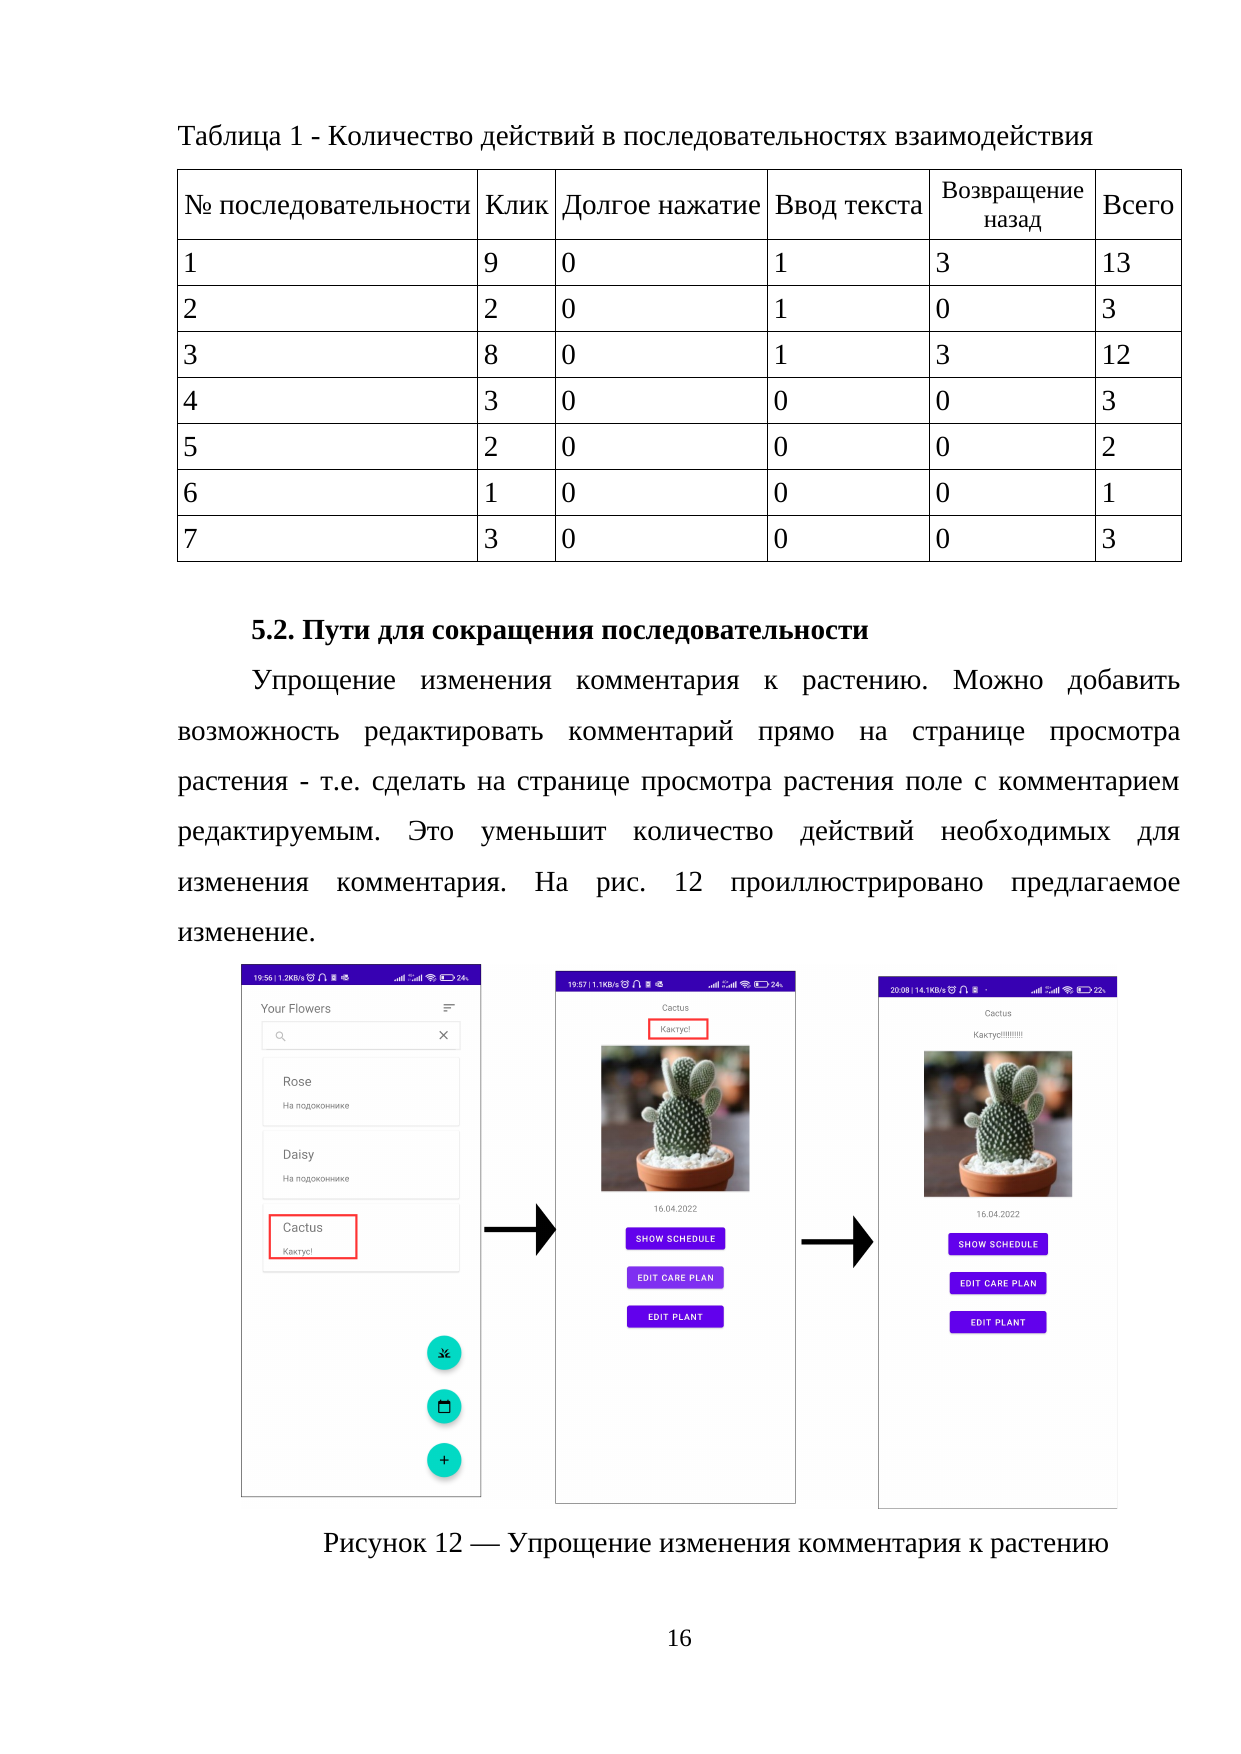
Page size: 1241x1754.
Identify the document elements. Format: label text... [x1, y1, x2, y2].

table_cell 0 [768, 424, 929, 469]
table_header Ввод текста [768, 170, 929, 238]
table_cell 0 [768, 470, 929, 515]
table_cell 2 [478, 424, 555, 469]
table_cell 12 [1096, 332, 1181, 377]
table_cell 7 [178, 516, 477, 561]
table_cell 5 [178, 424, 477, 469]
text Рисунок 12 — Упрощение изменения комментария к растению [177, 964, 1181, 1559]
table_cell 0 [556, 332, 767, 377]
table_cell 1 [178, 240, 477, 284]
text 5.2. Пути для сокращения последовательности [177, 612, 1181, 646]
table_cell 8 [478, 332, 555, 377]
table_cell 0 [556, 378, 767, 423]
table_cell 1 [478, 470, 555, 515]
table_cell 3 [478, 516, 555, 561]
table_cell 3 [1096, 378, 1181, 423]
table_cell 9 [478, 240, 555, 284]
table_cell 2 [1096, 424, 1181, 469]
table_cell 2 [178, 286, 477, 331]
table_cell 0 [556, 516, 767, 561]
table_cell 0 [556, 286, 767, 331]
table_cell 3 [1096, 286, 1181, 331]
table_header Клик [478, 170, 555, 238]
table_cell 1 [768, 240, 929, 284]
table_cell 3 [1096, 516, 1181, 561]
table_header Возвращение назад [930, 170, 1095, 238]
table_header Всего [1096, 170, 1181, 238]
table_cell 4 [178, 378, 477, 423]
text Таблица 1 - Количество действий в последовательностях взаимодействия [177, 118, 1181, 152]
table_cell 0 [930, 470, 1095, 515]
table_cell 13 [1096, 240, 1181, 284]
table_cell 3 [930, 332, 1095, 377]
picture [241, 964, 1118, 1509]
table_header № последовательности [178, 170, 477, 238]
table_cell 1 [768, 286, 929, 331]
table_cell 0 [768, 516, 929, 561]
table_cell 0 [556, 424, 767, 469]
table_cell 0 [556, 470, 767, 515]
table_cell 1 [1096, 470, 1181, 515]
table_cell 0 [930, 378, 1095, 423]
table_cell 0 [930, 424, 1095, 469]
table_cell 6 [178, 470, 477, 515]
table_cell 3 [478, 378, 555, 423]
text Упрощение изменения комментария к растению. Можно добавить возможность редактировать комментарий прямо на странице просмотра растения - т.е. сделать на странице просмотра растения поле с комментарием редактируемым. Это уменьшит количество действий необходимых для изменения комментария. На рис. 12 проиллюстрировано предлагаемое изменение. [177, 662, 1181, 947]
table_cell 3 [178, 332, 477, 377]
table_cell 3 [930, 240, 1095, 284]
table_cell 0 [556, 240, 767, 284]
table_cell 0 [930, 286, 1095, 331]
table_cell 2 [478, 286, 555, 331]
table_cell 0 [768, 378, 929, 423]
table_cell 1 [768, 332, 929, 377]
table_header Долгое нажатие [556, 170, 767, 238]
table_cell 0 [930, 516, 1095, 561]
